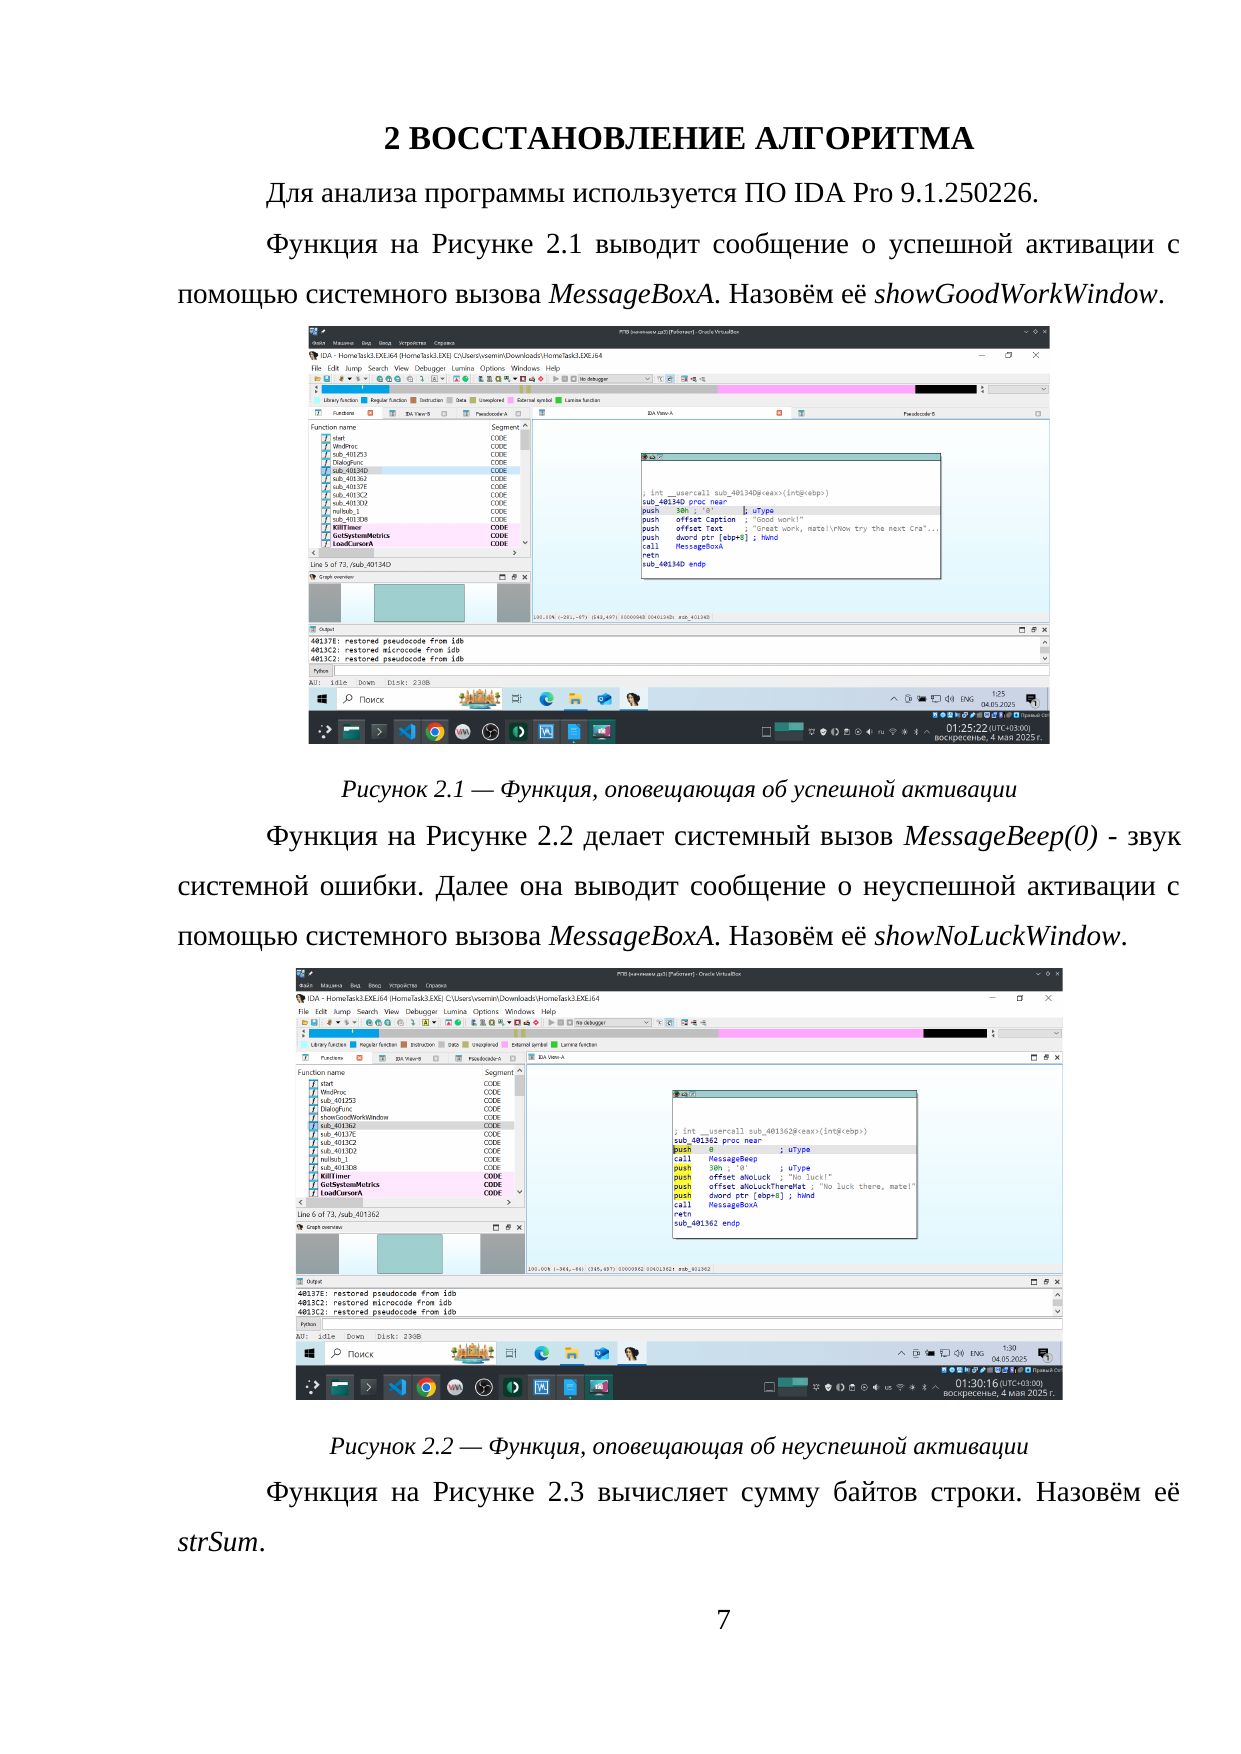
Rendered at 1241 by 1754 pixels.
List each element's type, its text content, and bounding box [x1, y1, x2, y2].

picture [295, 968, 1063, 1400]
subtitle 2 ВОССТАНОВЛЕНИЕ АЛГОРИТМА [177, 118, 1181, 156]
text Функция на Рисунке 2.1 выводит сообщение о успешной активации с помощью системного вызова MessageBoxA. Назовём её showGoodWorkWindow. [177, 226, 1181, 310]
text Функция на Рисунке 2.3 вычисляет сумму байтов строки. Назовём её strSum. [177, 1474, 1181, 1558]
picture [308, 326, 1050, 744]
text Рисунок 2.1 — Функция, оповещающая об успешной активации [177, 327, 1181, 803]
text Рисунок 2.2 — Функция, оповещающая об неуспешной активации [177, 968, 1181, 1460]
text Для анализа программы используется ПО IDA Pro 9.1.250226. [177, 176, 1181, 209]
text Функция на Рисунке 2.2 делает системный вызов MessageBeep(0) - звук системной ошибки. Далее она выводит сообщение о неуспешной активации с помощью системного вызова MessageBoxA. Назовём её showNoLuckWindow. [177, 818, 1181, 952]
